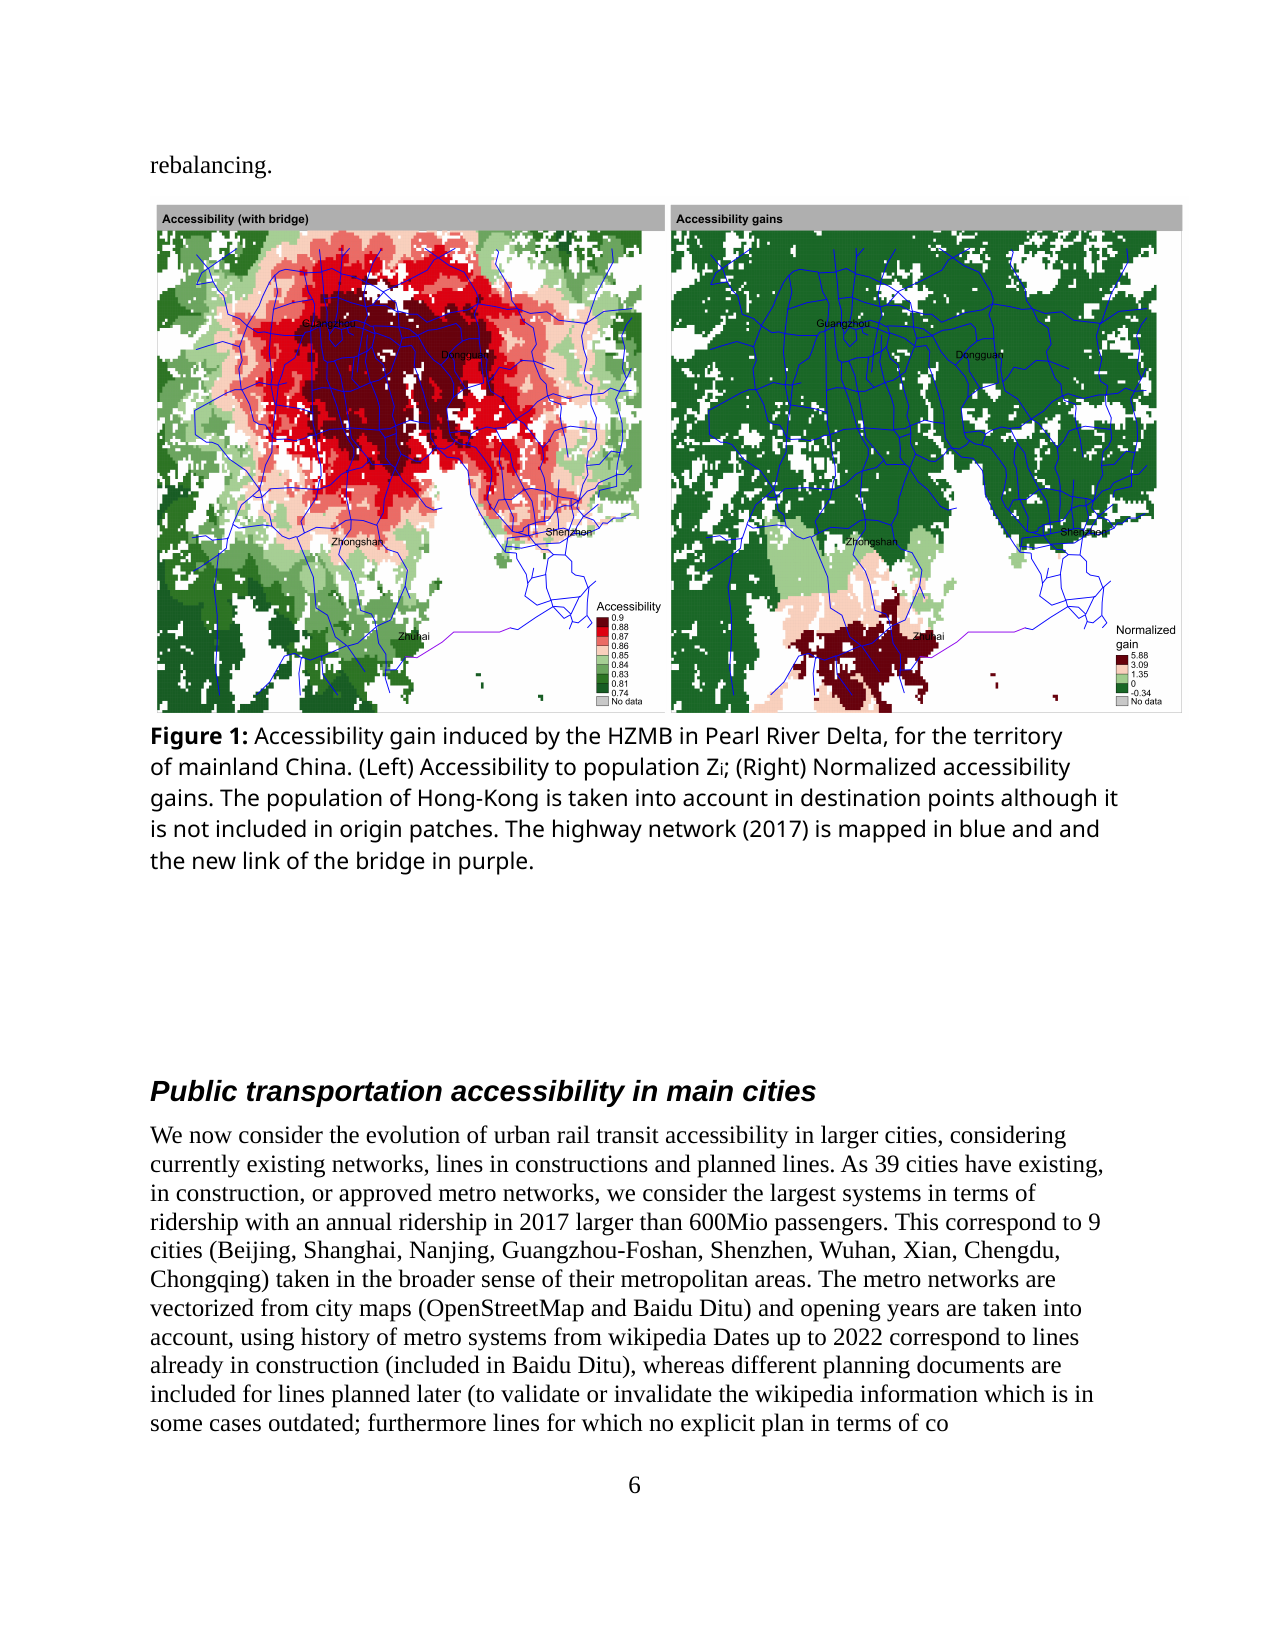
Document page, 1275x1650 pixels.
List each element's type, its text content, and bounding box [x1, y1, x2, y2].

picture [150, 196, 1189, 720]
subtitle Public transportation accessibility in main cities [150, 1074, 1125, 1108]
text We now consider the evolution of urban rail transit accessibility in larger cities, considering currently existing networks, lines in constructions and planned lines. As 39 cities have existing, in construction, or approved metro networks, we consider the largest systems in terms of ridership with an annual ridership in 2017 larger than 600Mio passengers. This correspond to 9 cities (Beijing, Shanghai, Nanjing, Guangzhou-Foshan, Shenzhen, Wuhan, Xian, Chengdu, Chongqing) taken in the broader sense of their metropolitan areas. The metro networks are vectorized from city maps (OpenStreetMap and Baidu Ditu) and opening years are taken into account, using history of metro systems from wikipedia Dates up to 2022 correspond to lines already in construction (included in Baidu Ditu), whereas different planning documents are included for lines planned later (to validate or invalidate the wikipedia information which is in some cases outdated; furthermore lines for which no explicit plan in terms of co [150, 1120, 1125, 1437]
text Figure 1: Accessibility gain induced by the HZMB in Pearl River Delta, for the territory of mainland China. (Left) Accessibility to population Zi; (Right) Normalized accessibility gains. The population of Hong-Kong is taken into account in destination points although it is not included in origin patches. The highway network (2017) is mapped in blue and and the new link of the bridge in purple. [150, 720, 1125, 876]
text rebalancing. [150, 150, 1125, 179]
